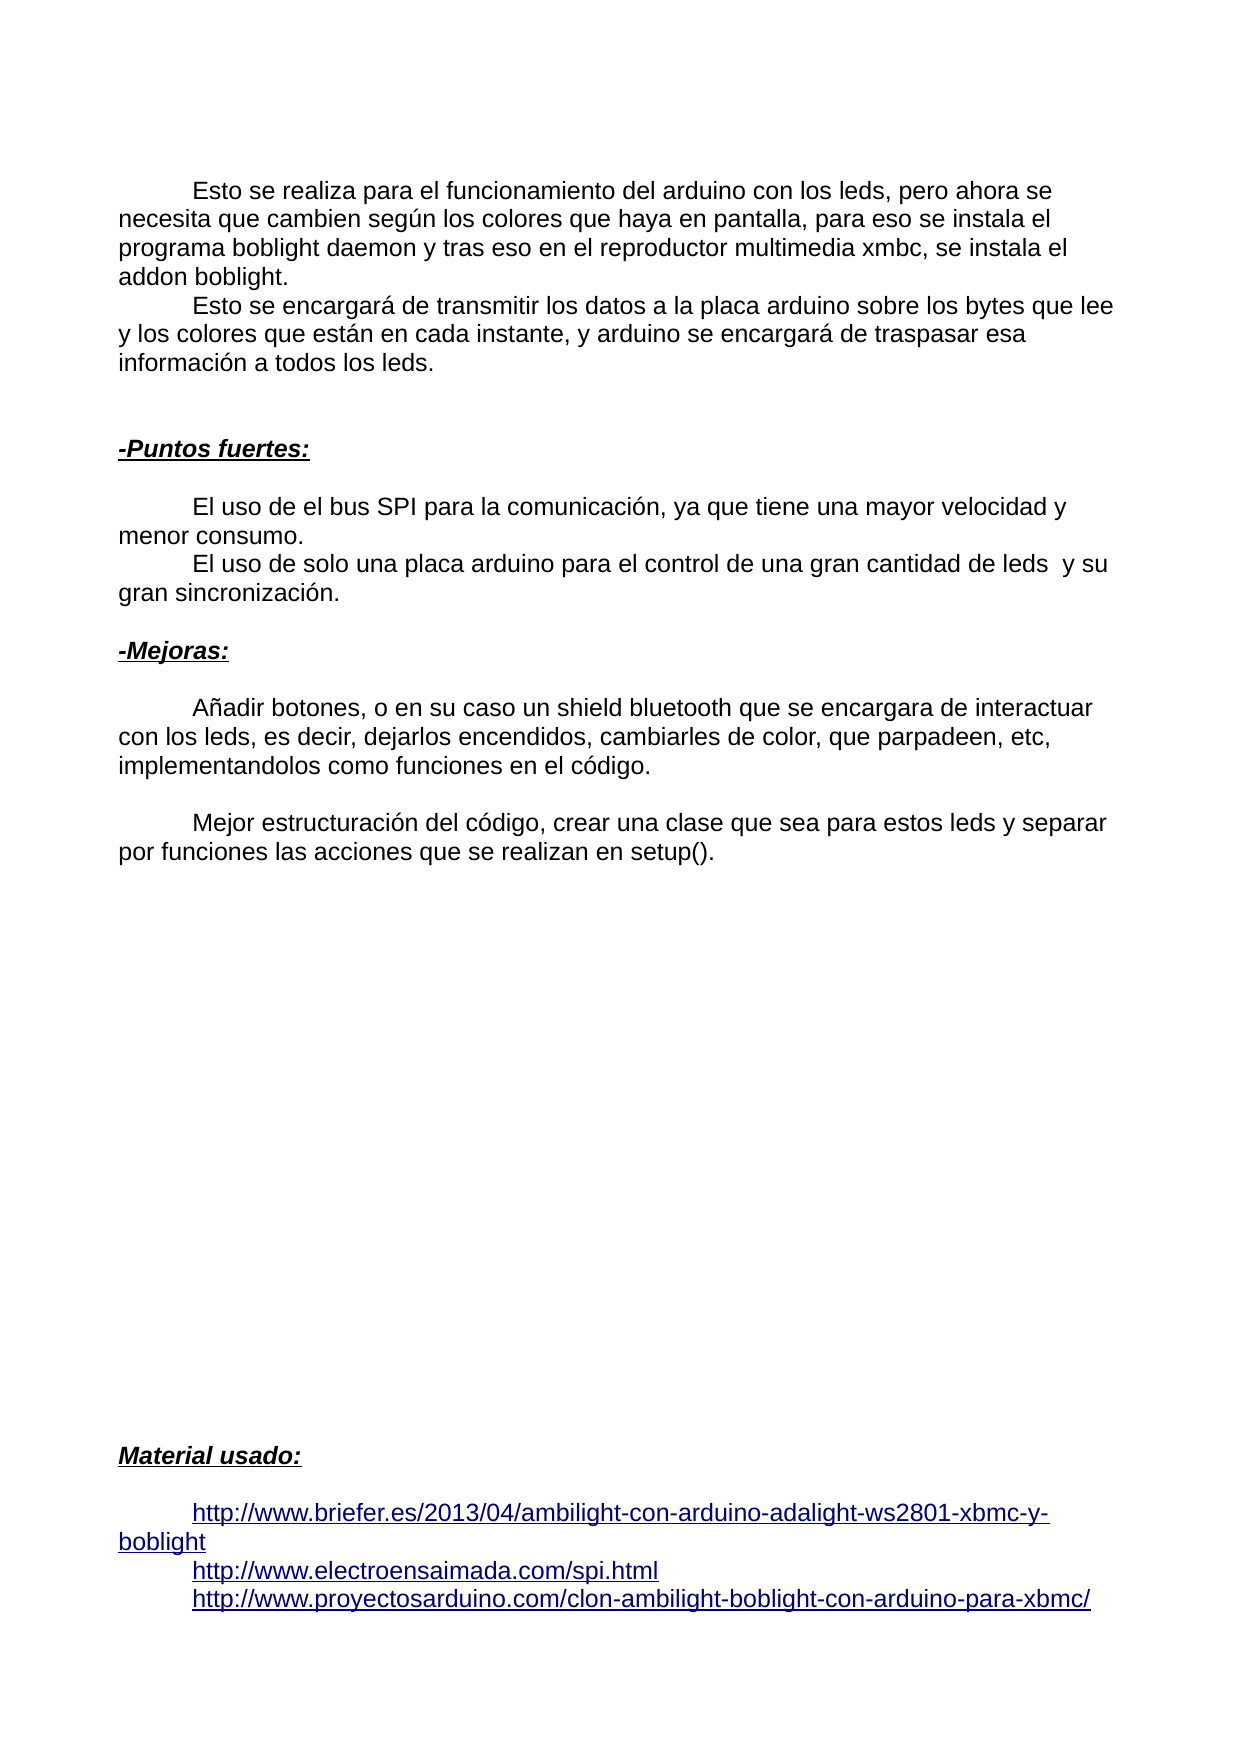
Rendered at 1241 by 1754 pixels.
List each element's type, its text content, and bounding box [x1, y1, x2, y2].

text http://www.electroensaimada.com/spi.html [118, 1556, 1122, 1584]
text Material usado: [118, 1441, 1122, 1469]
text -Mejoras: [118, 636, 1122, 664]
text http://www.briefer.es/2013/04/ambilight-con-arduino-adalight-ws2801-xbmc-y-boblight [118, 1498, 1122, 1556]
text http://www.proyectosarduino.com/clon-ambilight-boblight-con-arduino-para-xbmc/ [118, 1584, 1122, 1613]
text Esto se realiza para el funcionamiento del arduino con los leds, pero ahora se necesita que cambien según los colores que haya en pantalla, para eso se instala el programa boblight daemon y tras eso en el reproductor multimedia xmbc, se instala el addon boblight. [118, 176, 1122, 291]
text Añadir botones, o en su caso un shield bluetooth que se encargara de interactuar con los leds, es decir, dejarlos encendidos, cambiarles de color, que parpadeen, etc, implementandolos como funciones en el código. [118, 693, 1122, 779]
text El uso de el bus SPI para la comunicación, ya que tiene una mayor velocidad y menor consumo. [118, 492, 1122, 549]
text Esto se encargará de transmitir los datos a la placa arduino sobre los bytes que lee y los colores que están en cada instante, y arduino se encargará de traspasar esa información a todos los leds. [118, 291, 1122, 377]
text El uso de solo una placa arduino para el control de una gran cantidad de leds y su gran sincronización. [118, 549, 1122, 607]
text Mejor estructuración del código, crear una clase que sea para estos leds y separar por funciones las acciones que se realizan en setup(). [118, 808, 1122, 866]
text -Puntos fuertes: [118, 434, 1122, 463]
